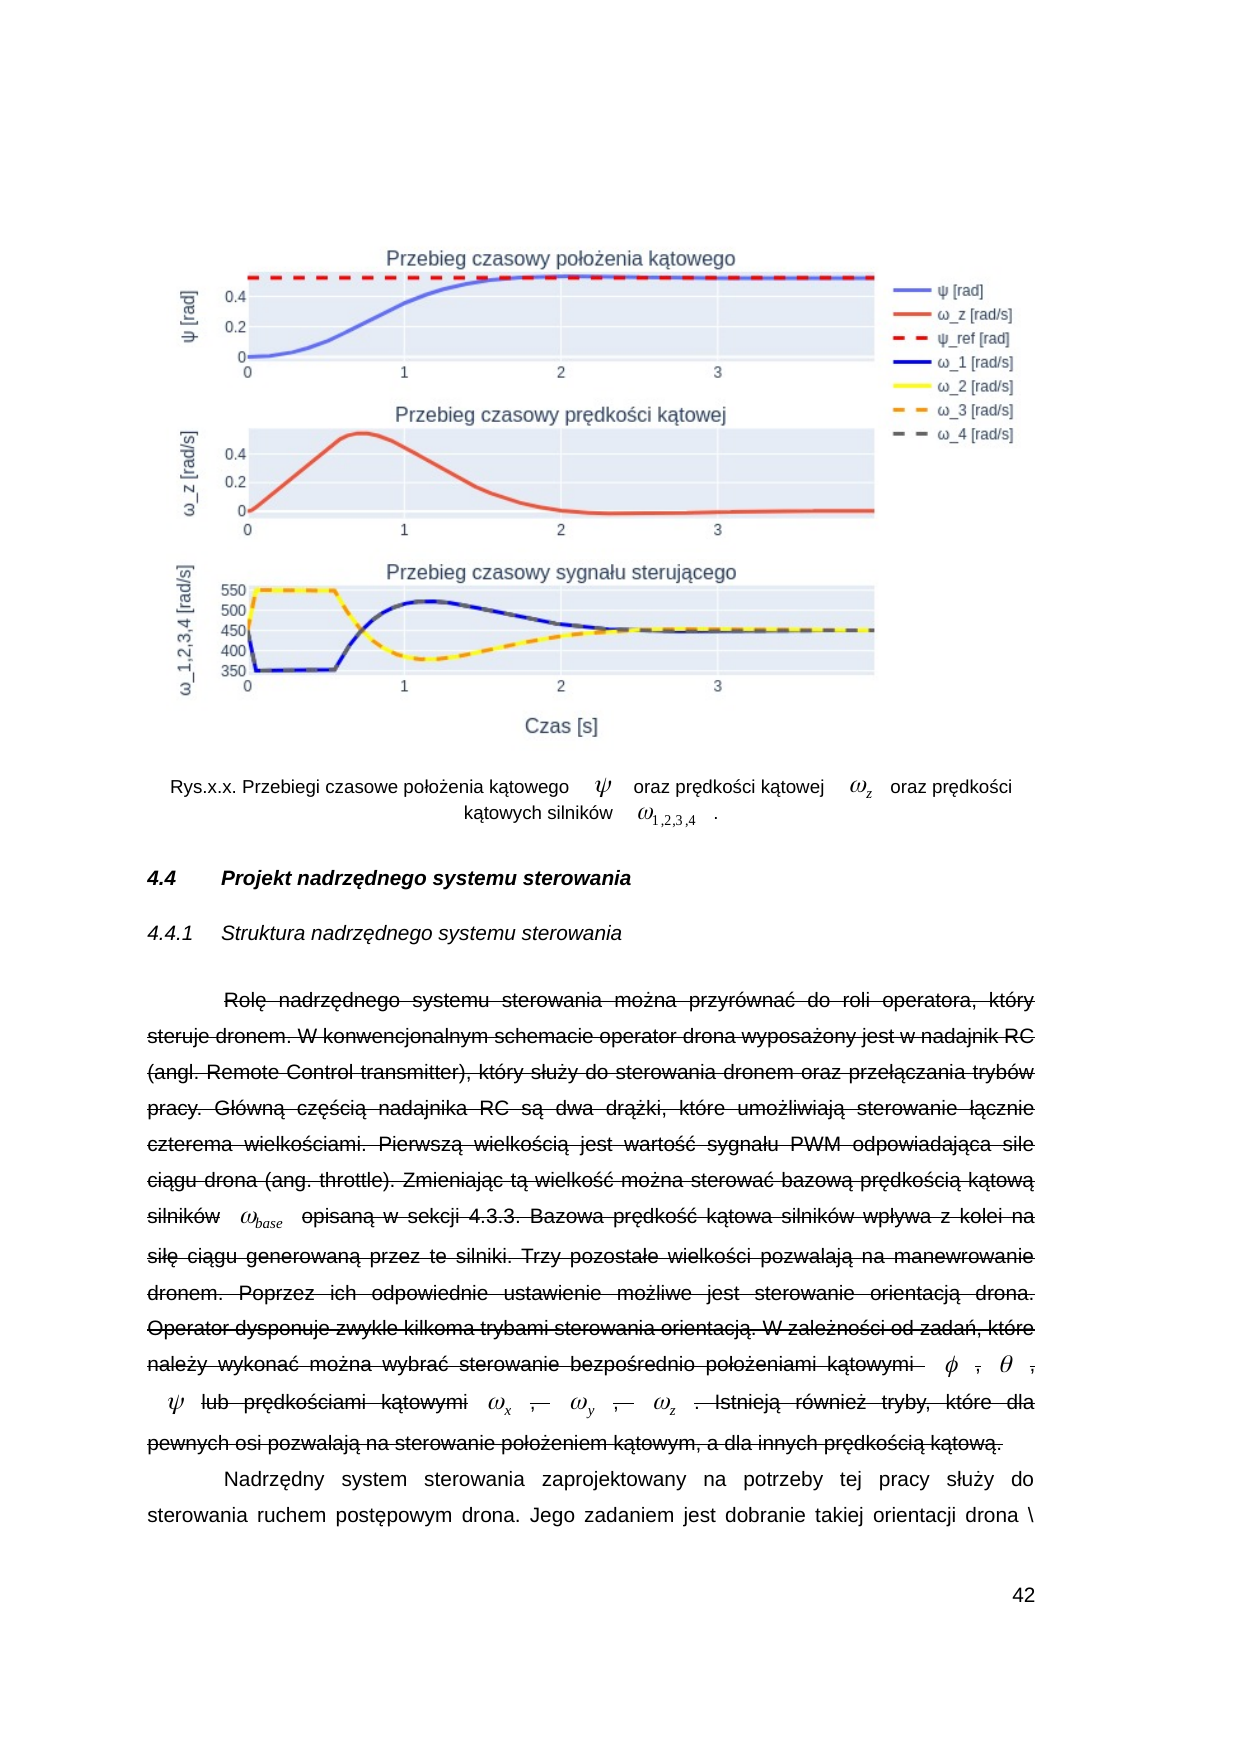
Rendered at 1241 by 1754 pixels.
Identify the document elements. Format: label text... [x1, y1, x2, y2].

text Rolę nadrzędnego systemu sterowania można przyrównać do roli operatora, który steruje dronem. W konwencjonalnym schemacie operator drona wyposażony jest w nadajnik RC (angl. Remote Control transmitter), który służy do sterowania dronem oraz przełączania trybów pracy. Główną częścią nadajnika RC są dwa drążki, które umożliwiają sterowanie łącznie czterema wielkościami. Pierwszą wielkością jest wartość sygnału PWM odpowiadająca sile ciągu drona (ang. throttle). Zmieniając tą wielkość można sterować bazową prędkością kątową silnikówopisaną w sekcji 4.3.3. Bazowa prędkość kątowa silników wpływa z kolei na siłę ciągu generowaną przez te silniki. Trzy pozostałe wielkości pozwalają na manewrowanie dronem. Poprzez ich odpowiednie ustawienie możliwe jest sterowanie orientacją drona. Operator dysponuje zwykle kilkoma trybami sterowania orientacją. W zależności od zadań, które należy wykonać można wybrać sterowanie bezpośrednio położeniami kątowymi ,, lub prędkościami kątowymi, , . Istnieją również tryby, które dla pewnych osi pozwalają na sterowanie położeniem kątowym, a dla innych prędkością kątową. [147, 1074, 1035, 1109]
text Rolę nadrzędnego systemu sterowania można przyrównać do roli operatora, który steruje dronem. W konwencjonalnym schemacie operator drona wyposażony jest w nadajnik RC (angl. Remote Control transmitter), który służy do sterowania dronem oraz przełączania trybów pracy. Główną częścią nadajnika RC są dwa drążki, które umożliwiają sterowanie łącznie czterema wielkościami. Pierwszą wielkością jest wartość sygnału PWM odpowiadająca sile ciągu drona (ang. throttle). Zmieniając tą wielkość można sterować bazową prędkością kątową silnikówopisaną w sekcji 4.3.3. Bazowa prędkość kątowa silników wpływa z kolei na siłę ciągu generowaną przez te silniki. Trzy pozostałe wielkości pozwalają na manewrowanie dronem. Poprzez ich odpowiednie ustawienie możliwe jest sterowanie orientacją drona. Operator dysponuje zwykle kilkoma trybami sterowania orientacją. W zależności od zadań, które należy wykonać można wybrać sterowanie bezpośrednio położeniami kątowymi ,, lub prędkościami kątowymi, , . Istnieją również tryby, które dla pewnych osi pozwalają na sterowanie położeniem kątowym, a dla innych prędkością kątową. [147, 1038, 1035, 1073]
text Rys.x.x. Przebiegi czasowe położenia kątowego oraz prędkości kątowej oraz prędkości kątowych silników . [147, 776, 1035, 829]
text Nadrzędny system sterowania zaprojektowany na potrzeby tej pracy służy do sterowania ruchem postępowym drona. Jego zadaniem jest dobranie takiej orientacji drona \boldsymbol{\Phi}_zad oraz siły ciągu \boldsymbol{T}_{zad}^{\prime}, aby dron przemieścił się do lokalizacji wskazanej przez operatora \boldsymbol{z}_{zad}. Na podstawie aktualnego położenia i prędkości drona w ruchu postępowym system określa wartości zadane położeń kątowych , ,oraz bazową prędkość kątową silników . Wyznaczone wartości te przekazywane są dalej do podrzędnego systemu sterowania opisanego w podrozdziale 4.3. Schemat blokowy wejście-wyjście systemu nadrzędnego przedstawiono na rysunku x. System określa sterowania oraz na podstawie różnicy między zadanym stanem drona , a aktualnym stanem drona w ruchu postępowym . [147, 1467, 1035, 1526]
text Rolę nadrzędnego systemu sterowania można przyrównać do roli operatora, który steruje dronem. W konwencjonalnym schemacie operator drona wyposażony jest w nadajnik RC (angl. Remote Control transmitter), który służy do sterowania dronem oraz przełączania trybów pracy. Główną częścią nadajnika RC są dwa drążki, które umożliwiają sterowanie łącznie czterema wielkościami. Pierwszą wielkością jest wartość sygnału PWM odpowiadająca sile ciągu drona (ang. throttle). Zmieniając tą wielkość można sterować bazową prędkością kątową silnikówopisaną w sekcji 4.3.3. Bazowa prędkość kątowa silników wpływa z kolei na siłę ciągu generowaną przez te silniki. Trzy pozostałe wielkości pozwalają na manewrowanie dronem. Poprzez ich odpowiednie ustawienie możliwe jest sterowanie orientacją drona. Operator dysponuje zwykle kilkoma trybami sterowania orientacją. W zależności od zadań, które należy wykonać można wybrać sterowanie bezpośrednio położeniami kątowymi ,, lub prędkościami kątowymi, , . Istnieją również tryby, które dla pewnych osi pozwalają na sterowanie położeniem kątowym, a dla innych prędkością kątową. [147, 1331, 1035, 1454]
text Rolę nadrzędnego systemu sterowania można przyrównać do roli operatora, który steruje dronem. W konwencjonalnym schemacie operator drona wyposażony jest w nadajnik RC (angl. Remote Control transmitter), który służy do sterowania dronem oraz przełączania trybów pracy. Główną częścią nadajnika RC są dwa drążki, które umożliwiają sterowanie łącznie czterema wielkościami. Pierwszą wielkością jest wartość sygnału PWM odpowiadająca sile ciągu drona (ang. throttle). Zmieniając tą wielkość można sterować bazową prędkością kątową silnikówopisaną w sekcji 4.3.3. Bazowa prędkość kątowa silników wpływa z kolei na siłę ciągu generowaną przez te silniki. Trzy pozostałe wielkości pozwalają na manewrowanie dronem. Poprzez ich odpowiednie ustawienie możliwe jest sterowanie orientacją drona. Operator dysponuje zwykle kilkoma trybami sterowania orientacją. W zależności od zadań, które należy wykonać można wybrać sterowanie bezpośrednio położeniami kątowymi ,, lub prędkościami kątowymi, , . Istnieją również tryby, które dla pewnych osi pozwalają na sterowanie położeniem kątowym, a dla innych prędkością kątową. [147, 1295, 1035, 1329]
text Rolę nadrzędnego systemu sterowania można przyrównać do roli operatora, który steruje dronem. W konwencjonalnym schemacie operator drona wyposażony jest w nadajnik RC (angl. Remote Control transmitter), który służy do sterowania dronem oraz przełączania trybów pracy. Główną częścią nadajnika RC są dwa drążki, które umożliwiają sterowanie łącznie czterema wielkościami. Pierwszą wielkością jest wartość sygnału PWM odpowiadająca sile ciągu drona (ang. throttle). Zmieniając tą wielkość można sterować bazową prędkością kątową silnikówopisaną w sekcji 4.3.3. Bazowa prędkość kątowa silników wpływa z kolei na siłę ciągu generowaną przez te silniki. Trzy pozostałe wielkości pozwalają na manewrowanie dronem. Poprzez ich odpowiednie ustawienie możliwe jest sterowanie orientacją drona. Operator dysponuje zwykle kilkoma trybami sterowania orientacją. W zależności od zadań, które należy wykonać można wybrać sterowanie bezpośrednio położeniami kątowymi ,, lub prędkościami kątowymi, , . Istnieją również tryby, które dla pewnych osi pozwalają na sterowanie położeniem kątowym, a dla innych prędkością kątową. [147, 1182, 1035, 1258]
subtitle Projekt nadrzędnego systemu sterowania [147, 866, 1035, 890]
subtitle Struktura nadrzędnego systemu sterowania [147, 921, 1035, 945]
text Rolę nadrzędnego systemu sterowania można przyrównać do roli operatora, który steruje dronem. W konwencjonalnym schemacie operator drona wyposażony jest w nadajnik RC (angl. Remote Control transmitter), który służy do sterowania dronem oraz przełączania trybów pracy. Główną częścią nadajnika RC są dwa drążki, które umożliwiają sterowanie łącznie czterema wielkościami. Pierwszą wielkością jest wartość sygnału PWM odpowiadająca sile ciągu drona (ang. throttle). Zmieniając tą wielkość można sterować bazową prędkością kątową silnikówopisaną w sekcji 4.3.3. Bazowa prędkość kątowa silników wpływa z kolei na siłę ciągu generowaną przez te silniki. Trzy pozostałe wielkości pozwalają na manewrowanie dronem. Poprzez ich odpowiednie ustawienie możliwe jest sterowanie orientacją drona. Operator dysponuje zwykle kilkoma trybami sterowania orientacją. W zależności od zadań, które należy wykonać można wybrać sterowanie bezpośrednio położeniami kątowymi ,, lub prędkościami kątowymi, , . Istnieją również tryby, które dla pewnych osi pozwalają na sterowanie położeniem kątowym, a dla innych prędkością kątową. [147, 1259, 1035, 1294]
text Rolę nadrzędnego systemu sterowania można przyrównać do roli operatora, który steruje dronem. W konwencjonalnym schemacie operator drona wyposażony jest w nadajnik RC (angl. Remote Control transmitter), który służy do sterowania dronem oraz przełączania trybów pracy. Główną częścią nadajnika RC są dwa drążki, które umożliwiają sterowanie łącznie czterema wielkościami. Pierwszą wielkością jest wartość sygnału PWM odpowiadająca sile ciągu drona (ang. throttle). Zmieniając tą wielkość można sterować bazową prędkością kątową silnikówopisaną w sekcji 4.3.3. Bazowa prędkość kątowa silników wpływa z kolei na siłę ciągu generowaną przez te silniki. Trzy pozostałe wielkości pozwalają na manewrowanie dronem. Poprzez ich odpowiednie ustawienie możliwe jest sterowanie orientacją drona. Operator dysponuje zwykle kilkoma trybami sterowania orientacją. W zależności od zadań, które należy wykonać można wybrać sterowanie bezpośrednio położeniami kątowymi ,, lub prędkościami kątowymi, , . Istnieją również tryby, które dla pewnych osi pozwalają na sterowanie położeniem kątowym, a dla innych prędkością kątową. [147, 1110, 1035, 1145]
text Rolę nadrzędnego systemu sterowania można przyrównać do roli operatora, który steruje dronem. W konwencjonalnym schemacie operator drona wyposażony jest w nadajnik RC (angl. Remote Control transmitter), który służy do sterowania dronem oraz przełączania trybów pracy. Główną częścią nadajnika RC są dwa drążki, które umożliwiają sterowanie łącznie czterema wielkościami. Pierwszą wielkością jest wartość sygnału PWM odpowiadająca sile ciągu drona (ang. throttle). Zmieniając tą wielkość można sterować bazową prędkością kątową silnikówopisaną w sekcji 4.3.3. Bazowa prędkość kątowa silników wpływa z kolei na siłę ciągu generowaną przez te silniki. Trzy pozostałe wielkości pozwalają na manewrowanie dronem. Poprzez ich odpowiednie ustawienie możliwe jest sterowanie orientacją drona. Operator dysponuje zwykle kilkoma trybami sterowania orientacją. W zależności od zadań, które należy wykonać można wybrać sterowanie bezpośrednio położeniami kątowymi ,, lub prędkościami kątowymi, , . Istnieją również tryby, które dla pewnych osi pozwalają na sterowanie położeniem kątowym, a dla innych prędkością kątową. [147, 1146, 1035, 1181]
picture [147, 147, 1035, 776]
text Rolę nadrzędnego systemu sterowania można przyrównać do roli operatora, który steruje dronem. W konwencjonalnym schemacie operator drona wyposażony jest w nadajnik RC (angl. Remote Control transmitter), który służy do sterowania dronem oraz przełączania trybów pracy. Główną częścią nadajnika RC są dwa drążki, które umożliwiają sterowanie łącznie czterema wielkościami. Pierwszą wielkością jest wartość sygnału PWM odpowiadająca sile ciągu drona (ang. throttle). Zmieniając tą wielkość można sterować bazową prędkością kątową silnikówopisaną w sekcji 4.3.3. Bazowa prędkość kątowa silników wpływa z kolei na siłę ciągu generowaną przez te silniki. Trzy pozostałe wielkości pozwalają na manewrowanie dronem. Poprzez ich odpowiednie ustawienie możliwe jest sterowanie orientacją drona. Operator dysponuje zwykle kilkoma trybami sterowania orientacją. W zależności od zadań, które należy wykonać można wybrać sterowanie bezpośrednio położeniami kątowymi ,, lub prędkościami kątowymi, , . Istnieją również tryby, które dla pewnych osi pozwalają na sterowanie położeniem kątowym, a dla innych prędkością kątową. [147, 988, 1035, 1037]
